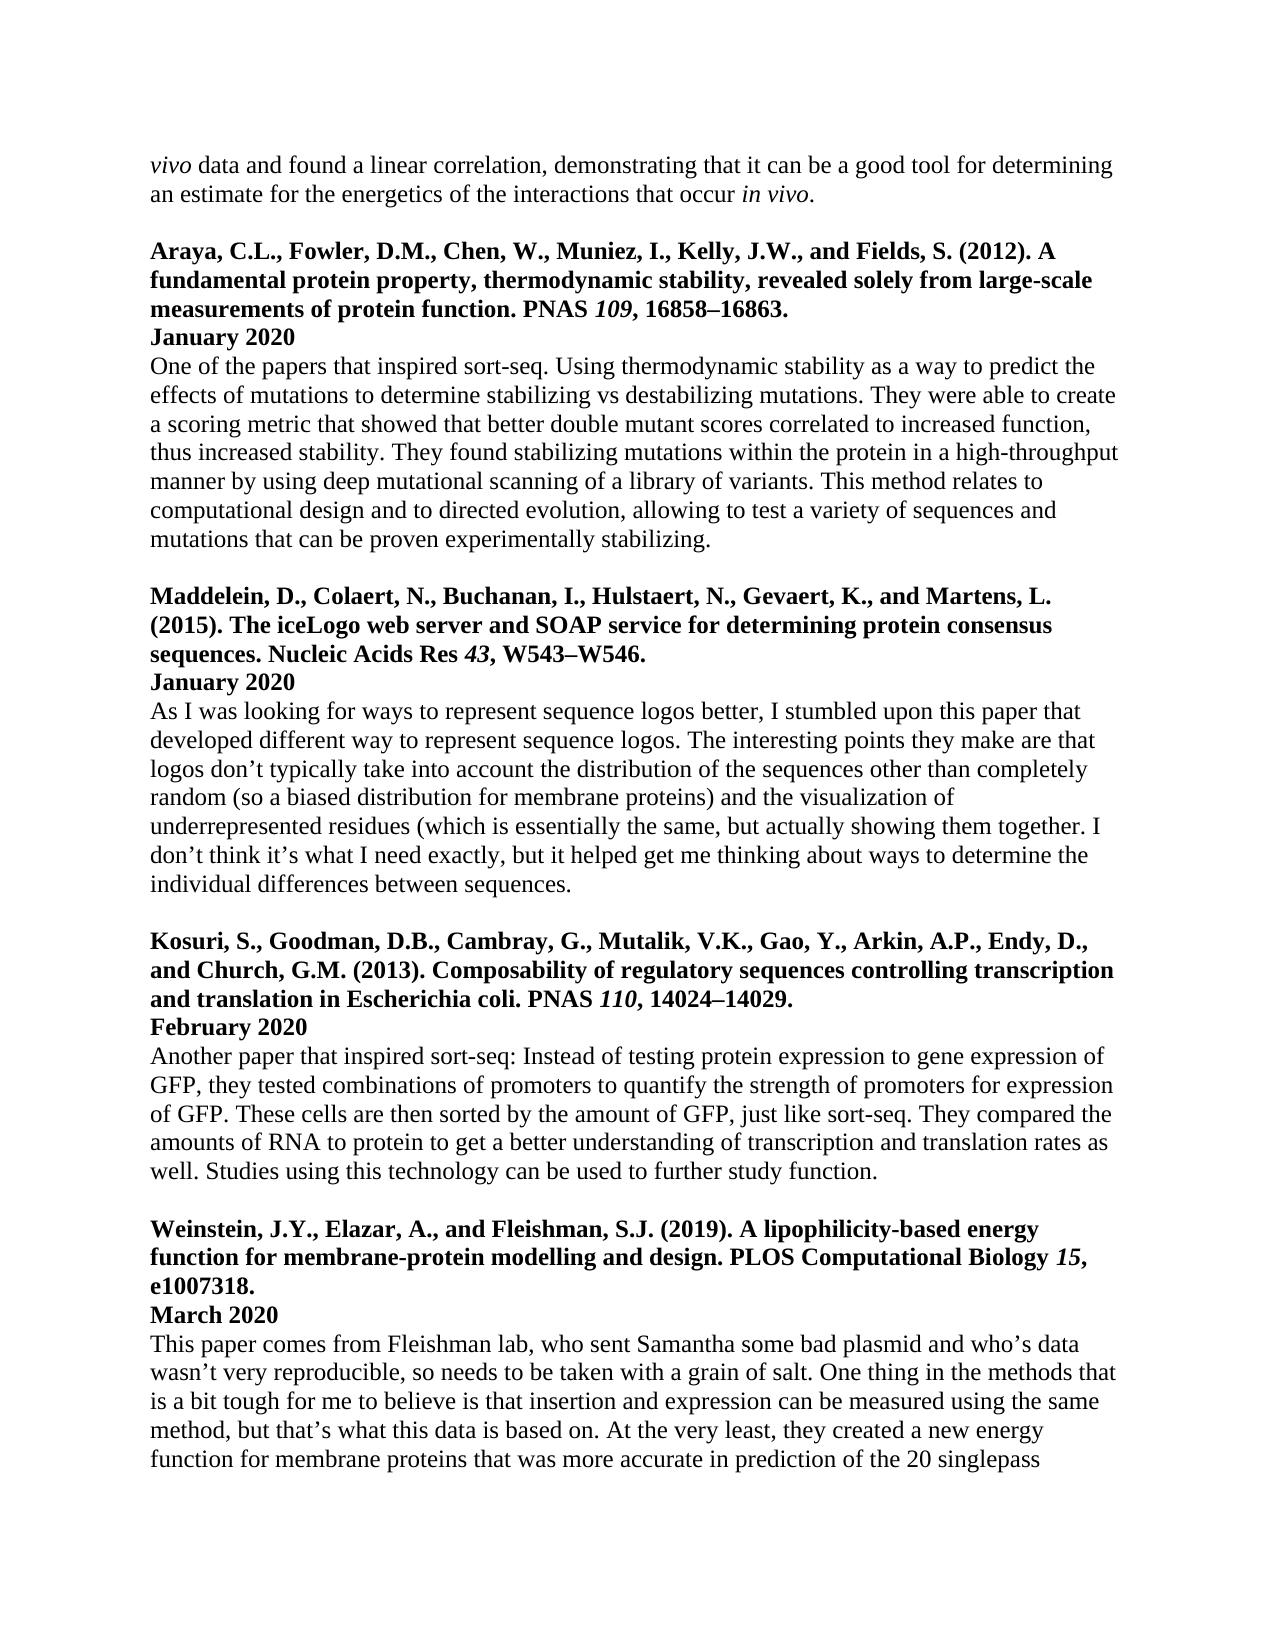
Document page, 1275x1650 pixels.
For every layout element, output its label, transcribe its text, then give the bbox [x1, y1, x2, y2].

text vivo data and found a linear correlation, demonstrating that it can be a good tool for determining an estimate for the energetics of the interactions that occur in vivo. [150, 150, 1125, 207]
text January 2020 [150, 667, 1125, 696]
text As I was looking for ways to represent sequence logos better, I stumbled upon this paper that developed different way to represent sequence logos. The interesting points they make are that logos don’t typically take into account the distribution of the sequences other than completely random (so a biased distribution for membrane proteins) and the visualization of underrepresented residues (which is essentially the same, but actually showing them together. I don’t think it’s what I need exactly, but it helped get me thinking about ways to determine the individual differences between sequences. [150, 696, 1125, 897]
text Kosuri, S., Goodman, D.B., Cambray, G., Mutalik, V.K., Gao, Y., Arkin, A.P., Endy, D., and Church, G.M. (2013). Composability of regulatory sequences controlling transcription and translation in Escherichia coli. PNAS 110, 14024–14029. [150, 926, 1125, 1012]
text March 2020 [150, 1300, 1125, 1329]
text Another paper that inspired sort-seq: Instead of testing protein expression to gene expression of GFP, they tested combinations of promoters to quantify the strength of promoters for expression of GFP. These cells are then sorted by the amount of GFP, just like sort-seq. They compared the amounts of RNA to protein to get a better understanding of transcription and translation rates as well. Studies using this technology can be used to further study function. [150, 1041, 1125, 1185]
text February 2020 [150, 1012, 1125, 1041]
text January 2020 [150, 322, 1125, 351]
text One of the papers that inspired sort-seq. Using thermodynamic stability as a way to predict the effects of mutations to determine stabilizing vs destabilizing mutations. They were able to create a scoring metric that showed that better double mutant scores correlated to increased function, thus increased stability. They found stabilizing mutations within the protein in a high-throughput manner by using deep mutational scanning of a library of variants. This method relates to computational design and to directed evolution, allowing to test a variety of sequences and mutations that can be proven experimentally stabilizing. [150, 351, 1125, 552]
text This paper comes from Fleishman lab, who sent Samantha some bad plasmid and who’s data wasn’t very reproducible, so needs to be taken with a grain of salt. One thing in the methods that is a bit tough for me to believe is that insertion and expression can be measured using the same method, but that’s what this data is based on. At the very least, they created a new energy function for membrane proteins that was more accurate in prediction of the 20 singlepass [150, 1329, 1125, 1472]
text Weinstein, J.Y., Elazar, A., and Fleishman, S.J. (2019). A lipophilicity-based energy function for membrane-protein modelling and design. PLOS Computational Biology 15, e1007318. [150, 1214, 1125, 1300]
text Maddelein, D., Colaert, N., Buchanan, I., Hulstaert, N., Gevaert, K., and Martens, L. (2015). The iceLogo web server and SOAP service for determining protein consensus sequences. Nucleic Acids Res 43, W543–W546. [150, 581, 1125, 667]
text Araya, C.L., Fowler, D.M., Chen, W., Muniez, I., Kelly, J.W., and Fields, S. (2012). A fundamental protein property, thermodynamic stability, revealed solely from large-scale measurements of protein function. PNAS 109, 16858–16863. [150, 236, 1125, 322]
